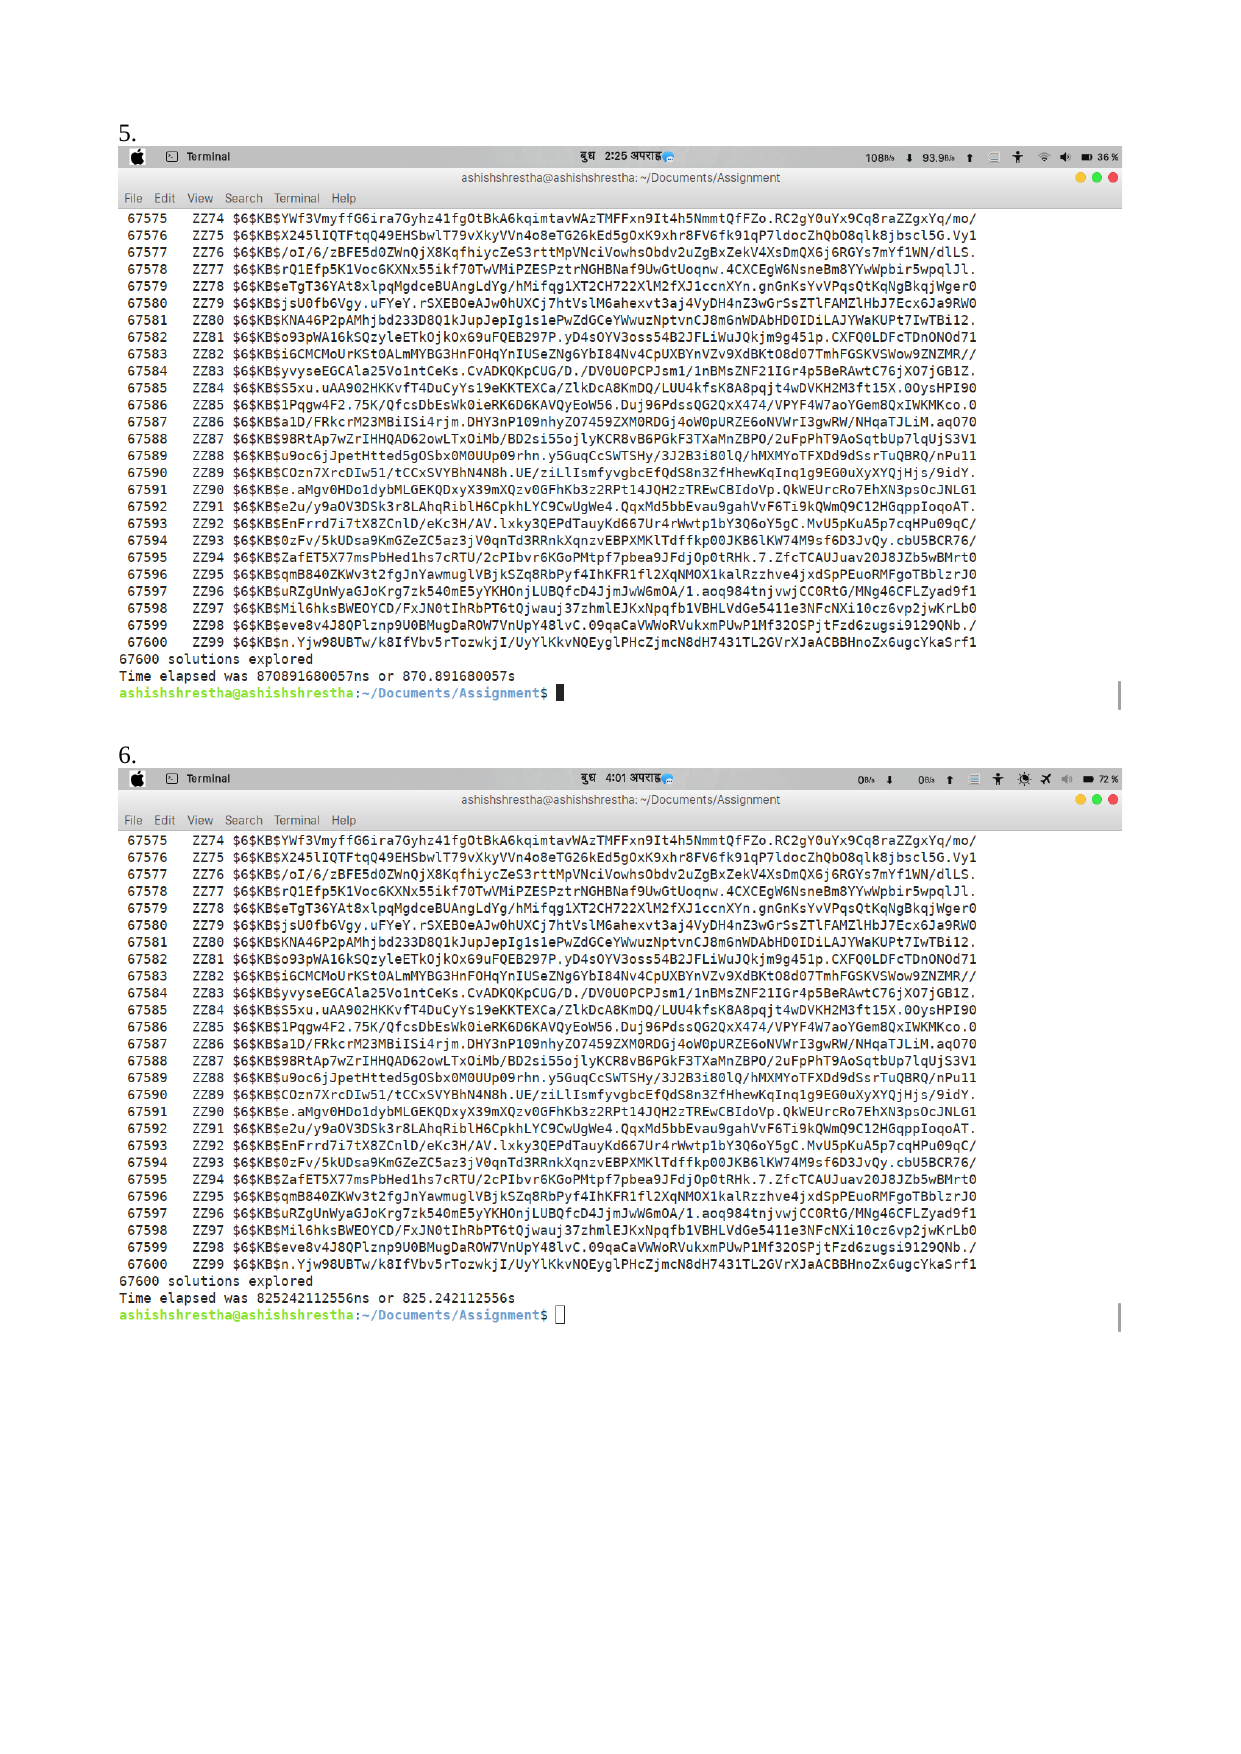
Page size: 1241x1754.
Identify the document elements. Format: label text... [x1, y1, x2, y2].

picture [118, 146, 1123, 712]
text 6. [118, 740, 1122, 768]
text 5. [118, 118, 1122, 146]
picture [118, 768, 1123, 1334]
